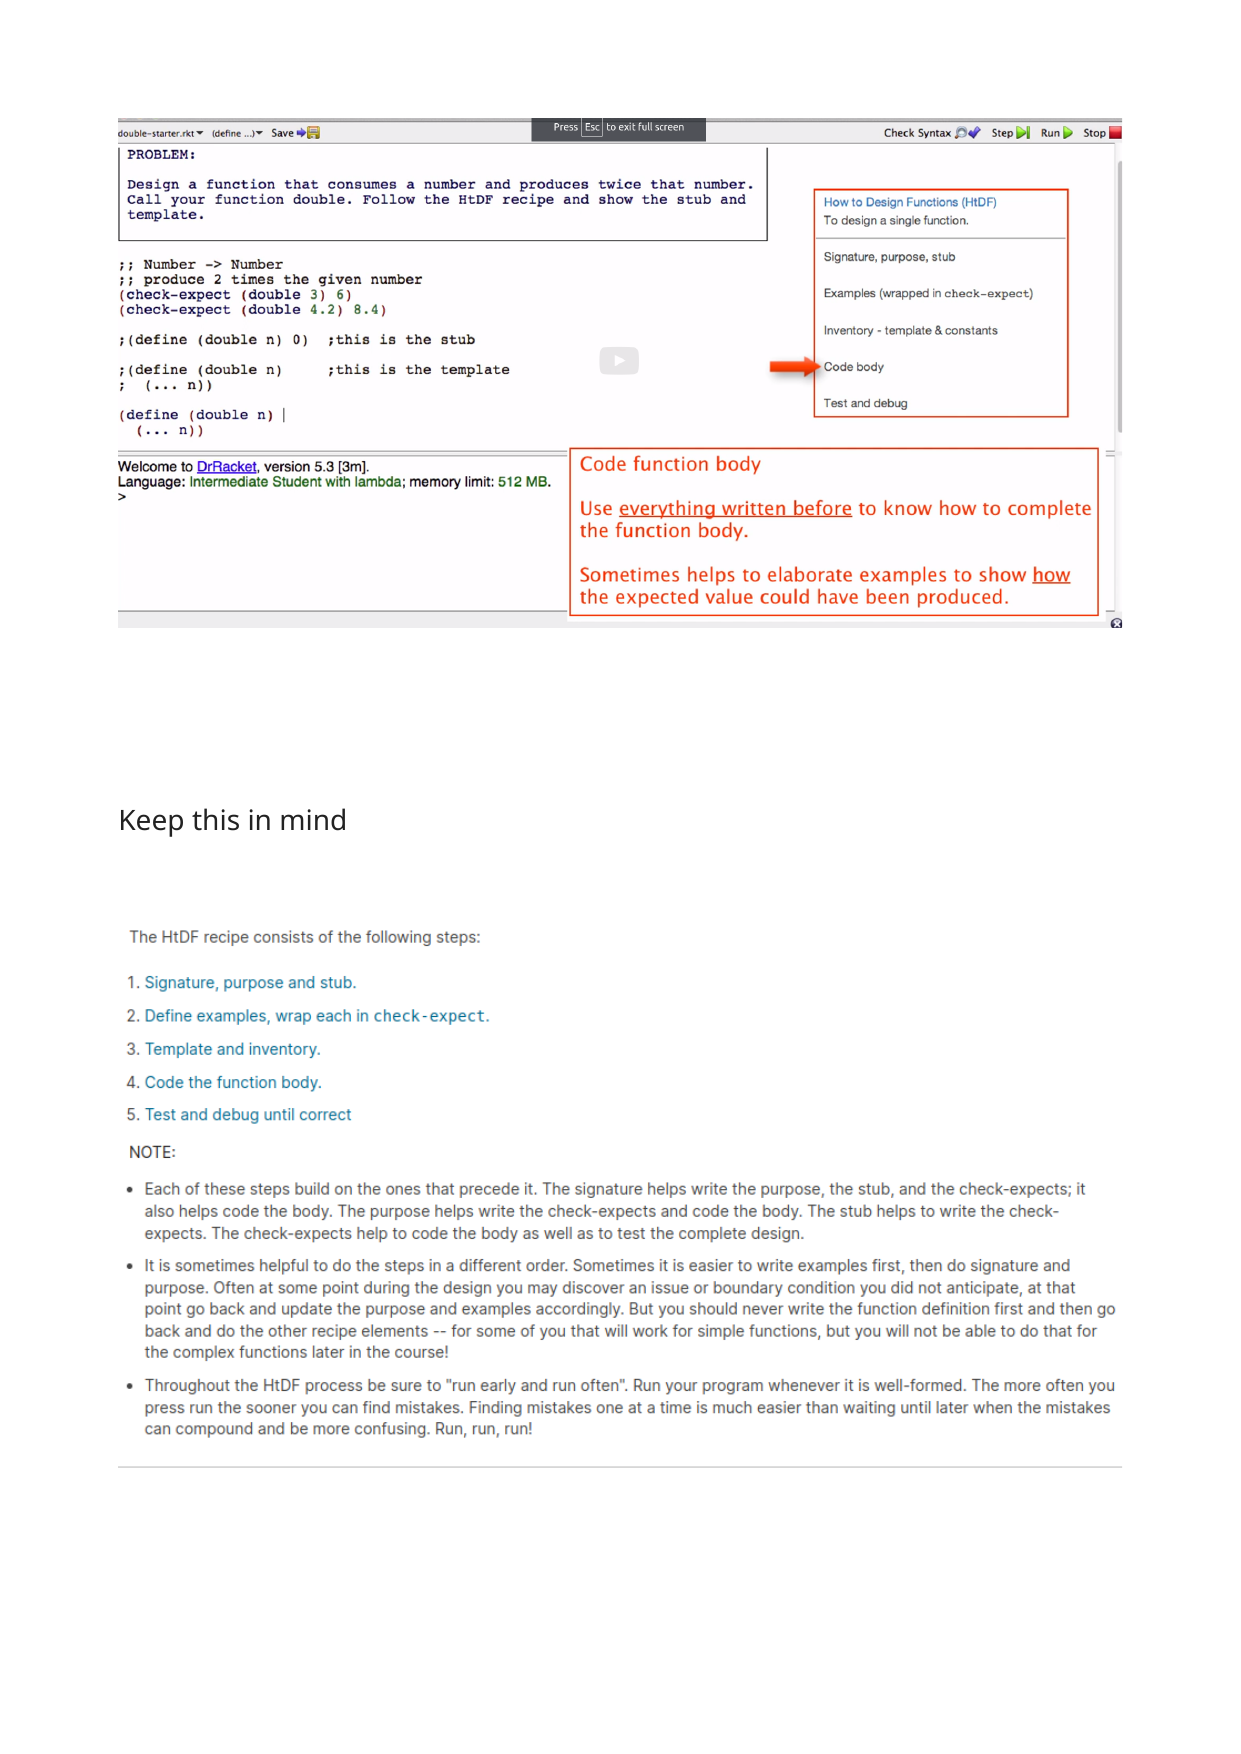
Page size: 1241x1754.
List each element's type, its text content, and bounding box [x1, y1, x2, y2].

text Keep this in mind [118, 800, 1122, 838]
picture [118, 118, 1123, 628]
picture [118, 915, 1123, 1471]
